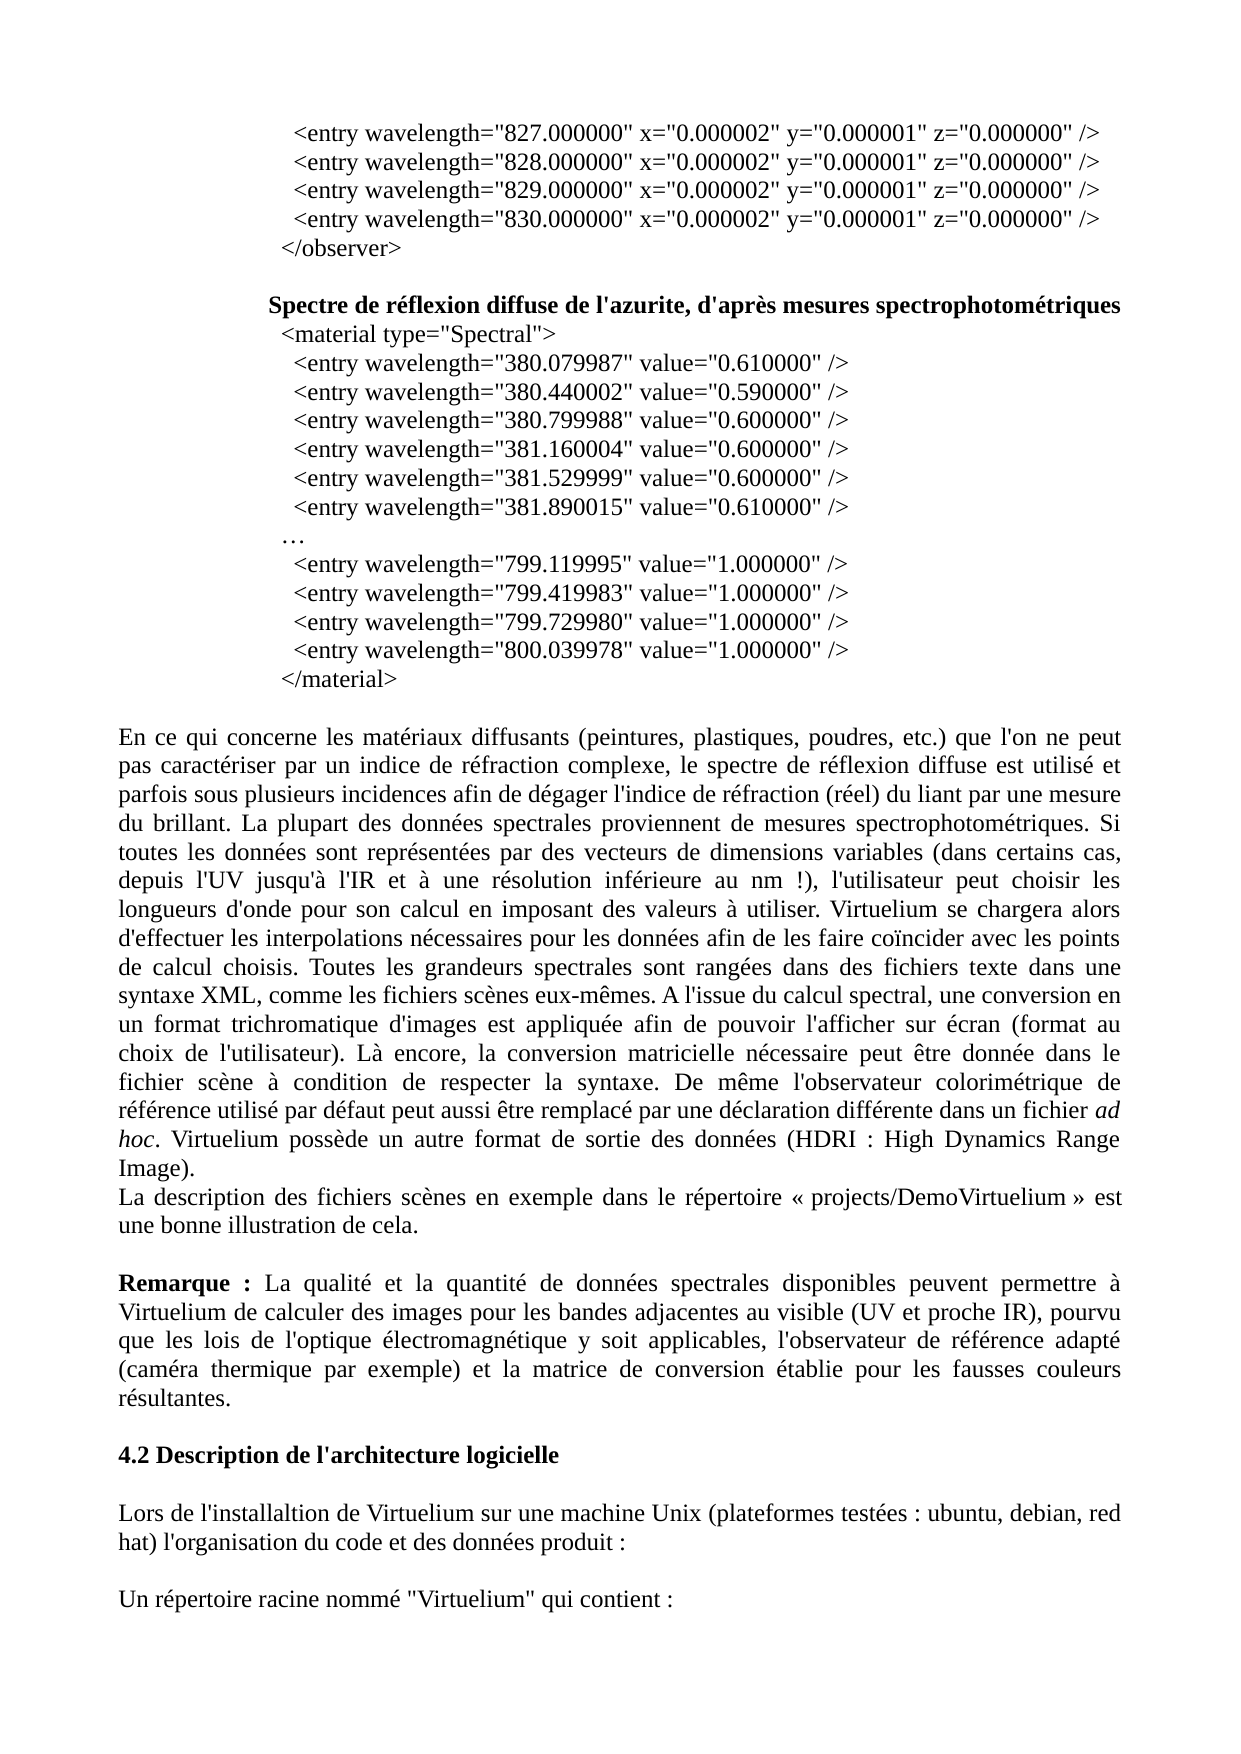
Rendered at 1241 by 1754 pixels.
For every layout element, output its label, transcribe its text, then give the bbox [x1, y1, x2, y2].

text <entry wavelength="380.079987" value="0.610000" /> [281, 348, 1122, 377]
text 4.2 Description de l'architecture logicielle [118, 1441, 1122, 1469]
text <entry wavelength="827.000000" x="0.000002" y="0.000001" z="0.000000" /> [281, 118, 1122, 147]
text <entry wavelength="380.440002" value="0.590000" /> [281, 377, 1122, 406]
text <entry wavelength="830.000000" x="0.000002" y="0.000001" z="0.000000" /> [281, 204, 1122, 233]
text La description des fichiers scènes en exemple dans le répertoire « projects/DemoVirtuelium » est une bonne illustration de cela. [118, 1182, 1122, 1239]
text </observer> [281, 233, 1122, 262]
text <entry wavelength="800.039978" value="1.000000" /> [281, 636, 1122, 664]
text <entry wavelength="799.729980" value="1.000000" /> [281, 607, 1122, 636]
text En ce qui concerne les matériaux diffusants (peintures, plastiques, poudres, etc.) que l'on ne peut pas caractériser par un indice de réfraction complexe, le spectre de réflexion diffuse est utilisé et parfois sous plusieurs incidences afin de dégager l'indice de réfraction (réel) du liant par une mesure du brillant. La plupart des données spectrales proviennent de mesures spectrophotométriques. Si toutes les données sont représentées par des vecteurs de dimensions variables (dans certains cas, depuis l'UV jusqu'à l'IR et à une résolution inférieure au nm !), l'utilisateur peut choisir les longueurs d'onde pour son calcul en imposant des valeurs à utiliser. Virtuelium se chargera alors d'effectuer les interpolations nécessaires pour les données afin de les faire coïncider avec les points de calcul choisis. Toutes les grandeurs spectrales sont rangées dans des fichiers texte dans une syntaxe XML, comme les fichiers scènes eux-mêmes. A l'issue du calcul spectral, une conversion en un format trichromatique d'images est appliquée afin de pouvoir l'afficher sur écran (format au choix de l'utilisateur). Là encore, la conversion matricielle nécessaire peut être donnée dans le fichier scène à condition de respecter la syntaxe. De même l'observateur colorimétrique de référence utilisé par défaut peut aussi être remplacé par une déclaration différente dans un fichier ad hoc. Virtuelium possède un autre format de sortie des données (HDRI : High Dynamics Range Image). [118, 722, 1122, 1182]
text <entry wavelength="381.160004" value="0.600000" /> [281, 434, 1122, 463]
text Spectre de réflexion diffuse de l'azurite, d'après mesures spectrophotométriques [268, 291, 1122, 319]
text <entry wavelength="828.000000" x="0.000002" y="0.000001" z="0.000000" /> [281, 147, 1122, 176]
text <entry wavelength="380.799988" value="0.600000" /> [281, 406, 1122, 434]
text <material type="Spectral"> [281, 319, 1122, 348]
text <entry wavelength="381.529999" value="0.600000" /> [281, 463, 1122, 492]
text Lors de l'installaltion de Virtuelium sur une machine Unix (plateformes testées : ubuntu, debian, red hat) l'organisation du code et des données produit : [118, 1498, 1122, 1556]
text Remarque : La qualité et la quantité de données spectrales disponibles peuvent permettre à Virtuelium de calculer des images pour les bandes adjacentes au visible (UV et proche IR), pourvu que les lois de l'optique électromagnétique y soit applicables, l'observateur de référence adapté (caméra thermique par exemple) et la matrice de conversion établie pour les fausses couleurs résultantes. [118, 1268, 1122, 1412]
text </material> [281, 664, 1122, 693]
text … [281, 521, 1122, 549]
text <entry wavelength="799.119995" value="1.000000" /> [281, 549, 1122, 578]
text <entry wavelength="799.419983" value="1.000000" /> [281, 578, 1122, 607]
text Un répertoire racine nommé "Virtuelium" qui contient : [118, 1584, 1122, 1613]
text <entry wavelength="381.890015" value="0.610000" /> [281, 492, 1122, 521]
text <entry wavelength="829.000000" x="0.000002" y="0.000001" z="0.000000" /> [281, 176, 1122, 204]
